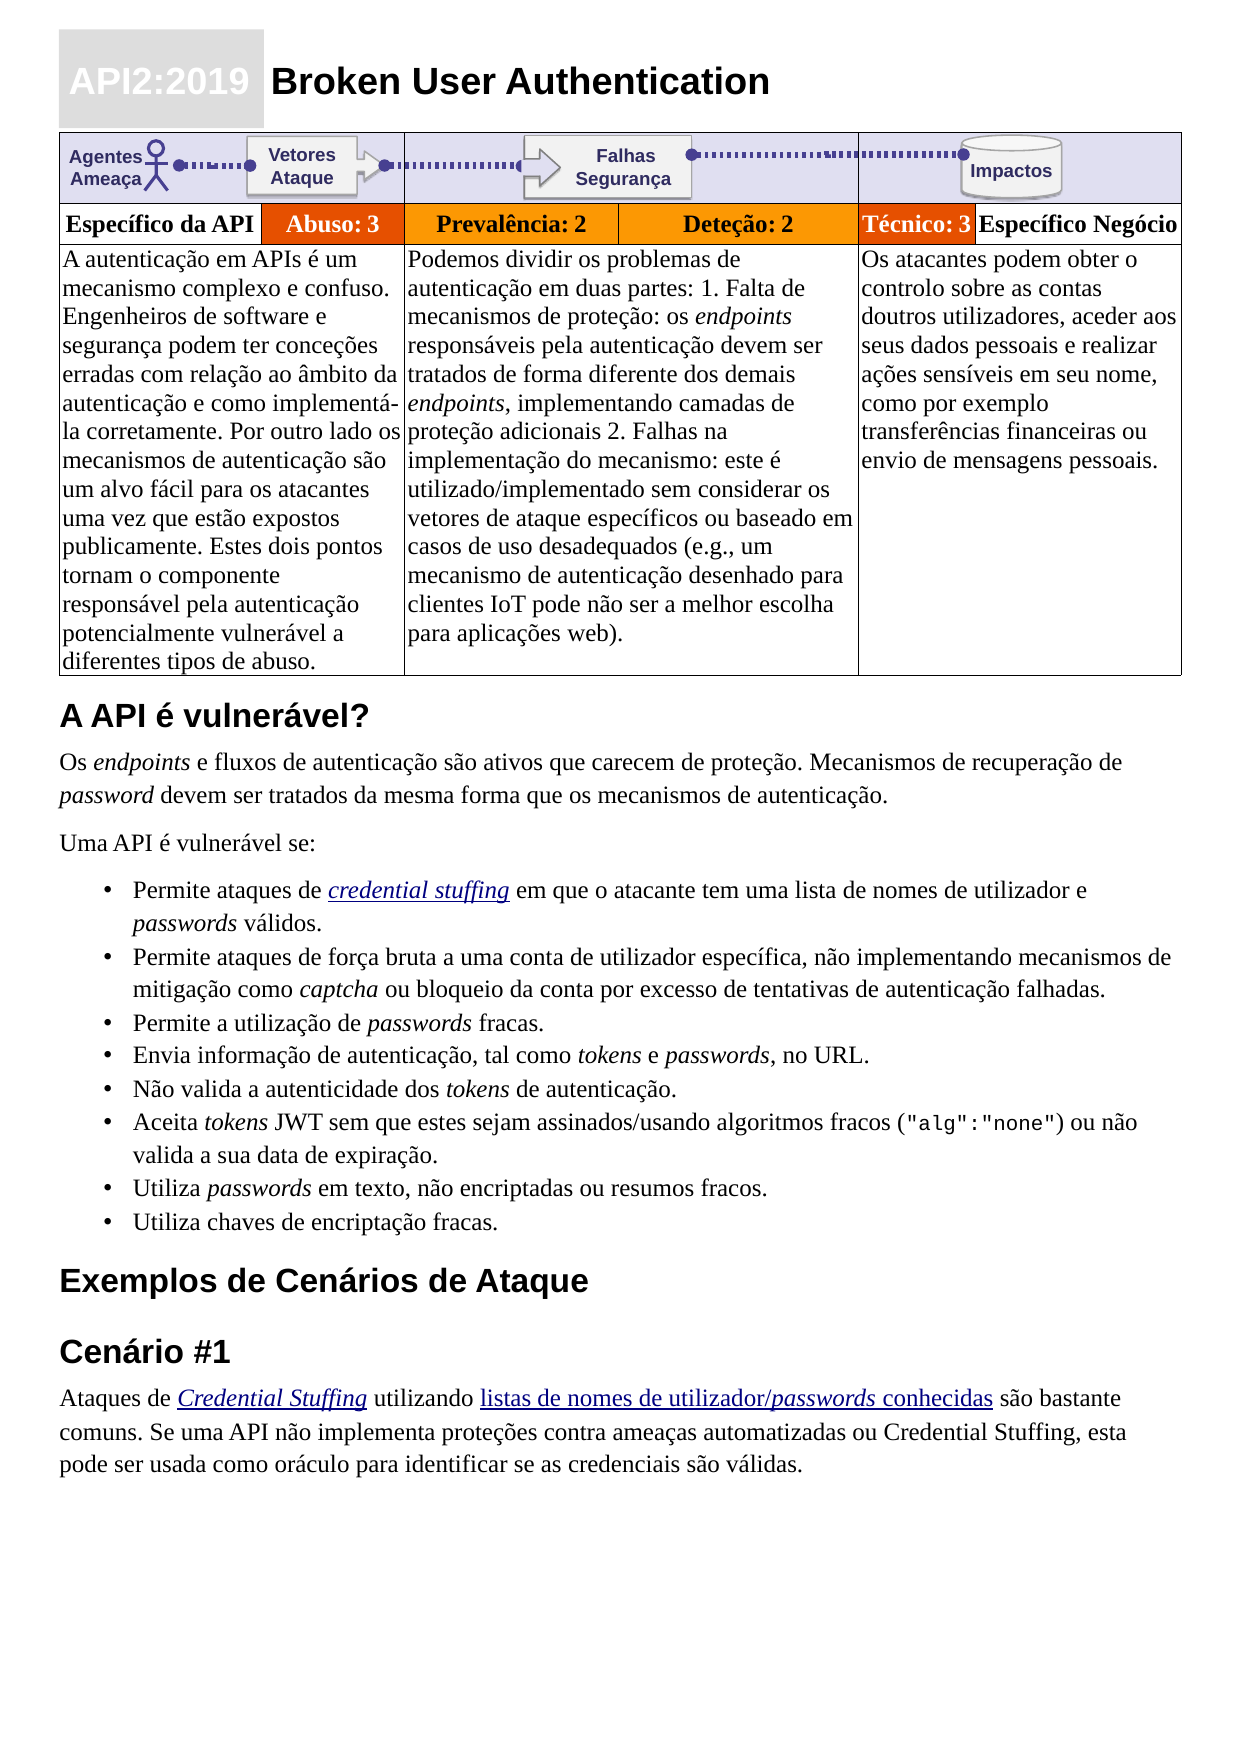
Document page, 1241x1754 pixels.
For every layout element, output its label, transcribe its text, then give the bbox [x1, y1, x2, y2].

list Permite ataques de força bruta a uma conta de utilizador específica, não implementando mecanismos de mitigação como captcha ou bloqueio da conta por excesso de tentativas de autenticação falhadas. [103, 942, 1181, 1003]
table_header [975, 133, 1181, 203]
table_header [60, 133, 261, 203]
list Permite a utilização de passwords fracas. [103, 1008, 1181, 1036]
subtitle Exemplos de Cenários de Ataque [59, 1260, 1181, 1299]
text Uma API é vulnerável se: [59, 828, 1181, 857]
table_header [261, 133, 404, 203]
table_cell Deteção: 2 [619, 204, 858, 244]
list Utiliza passwords em texto, não encriptadas ou resumos fracos. [103, 1173, 1181, 1202]
subtitle Cenário #1 [59, 1332, 1181, 1371]
table_cell A autenticação em APIs é um mecanismo complexo e confuso. Engenheiros de software e segurança podem ter conceções erradas com relação ao âmbito da autenticação e como implementá-la corretamente. Por outro lado os mecanismos de autenticação são um alvo fácil para os atacantes uma vez que estão expostos publicamente. Estes dois pontos tornam o componente responsável pela autenticação potencialmente vulnerável a diferentes tipos de abuso. [60, 245, 404, 675]
table_cell Específico da API [60, 204, 261, 244]
list Envia informação de autenticação, tal como tokens e passwords, no URL. [103, 1041, 1181, 1069]
table_cell Os atacantes podem obter o controlo sobre as contas doutros utilizadores, aceder aos seus dados pessoais e realizar ações sensíveis em seu nome, como por exemplo transferências financeiras ou envio de mensagens pessoais. [859, 245, 1181, 675]
list Permite ataques de credential stuffing em que o atacante tem uma lista de nomes de utilizador e passwords válidos. [103, 876, 1181, 937]
list Aceita tokens JWT sem que estes sejam assinados/usando algoritmos fracos ("alg":"none") ou não valida a sua data de expiração. [103, 1107, 1181, 1169]
table_cell Prevalência: 2 [405, 204, 618, 244]
text Os endpoints e fluxos de autenticação são ativos que carecem de proteção. Mecanismos de recuperação de password devem ser tratados da mesma forma que os mecanismos de autenticação. [59, 747, 1181, 809]
table_header [618, 133, 858, 203]
table_header [405, 133, 618, 203]
table_cell Abuso: 3 [262, 204, 404, 244]
list Utiliza chaves de encriptação fracas. [103, 1207, 1181, 1235]
subtitle A API é vulnerável? [59, 696, 1181, 735]
table_header [859, 133, 975, 203]
table_cell Técnico: 3 [859, 204, 975, 244]
text Ataques de Credential Stuffing utilizando listas de nomes de utilizador/passwords conhecidas são bastante comuns. Se uma API não implementa proteções contra ameaças automatizadas ou Credential Stuffing, esta pode ser usada como oráculo para identificar se as credenciais são válidas. [59, 1383, 1181, 1478]
table_cell Podemos dividir os problemas de autenticação em duas partes: 1. Falta de mecanismos de proteção: os endpoints responsáveis pela autenticação devem ser tratados de forma diferente dos demais endpoints, implementando camadas de proteção adicionais 2. Falhas na implementação do mecanismo: este é utilizado/implementado sem considerar os vetores de ataque específicos ou baseado em casos de uso desadequados (e.g., um mecanismo de autenticação desenhado para clientes IoT pode não ser a melhor escolha para aplicações web). [405, 245, 858, 675]
table_cell Específico Negócio [976, 204, 1181, 244]
list Não valida a autenticidade dos tokens de autenticação. [103, 1074, 1181, 1102]
